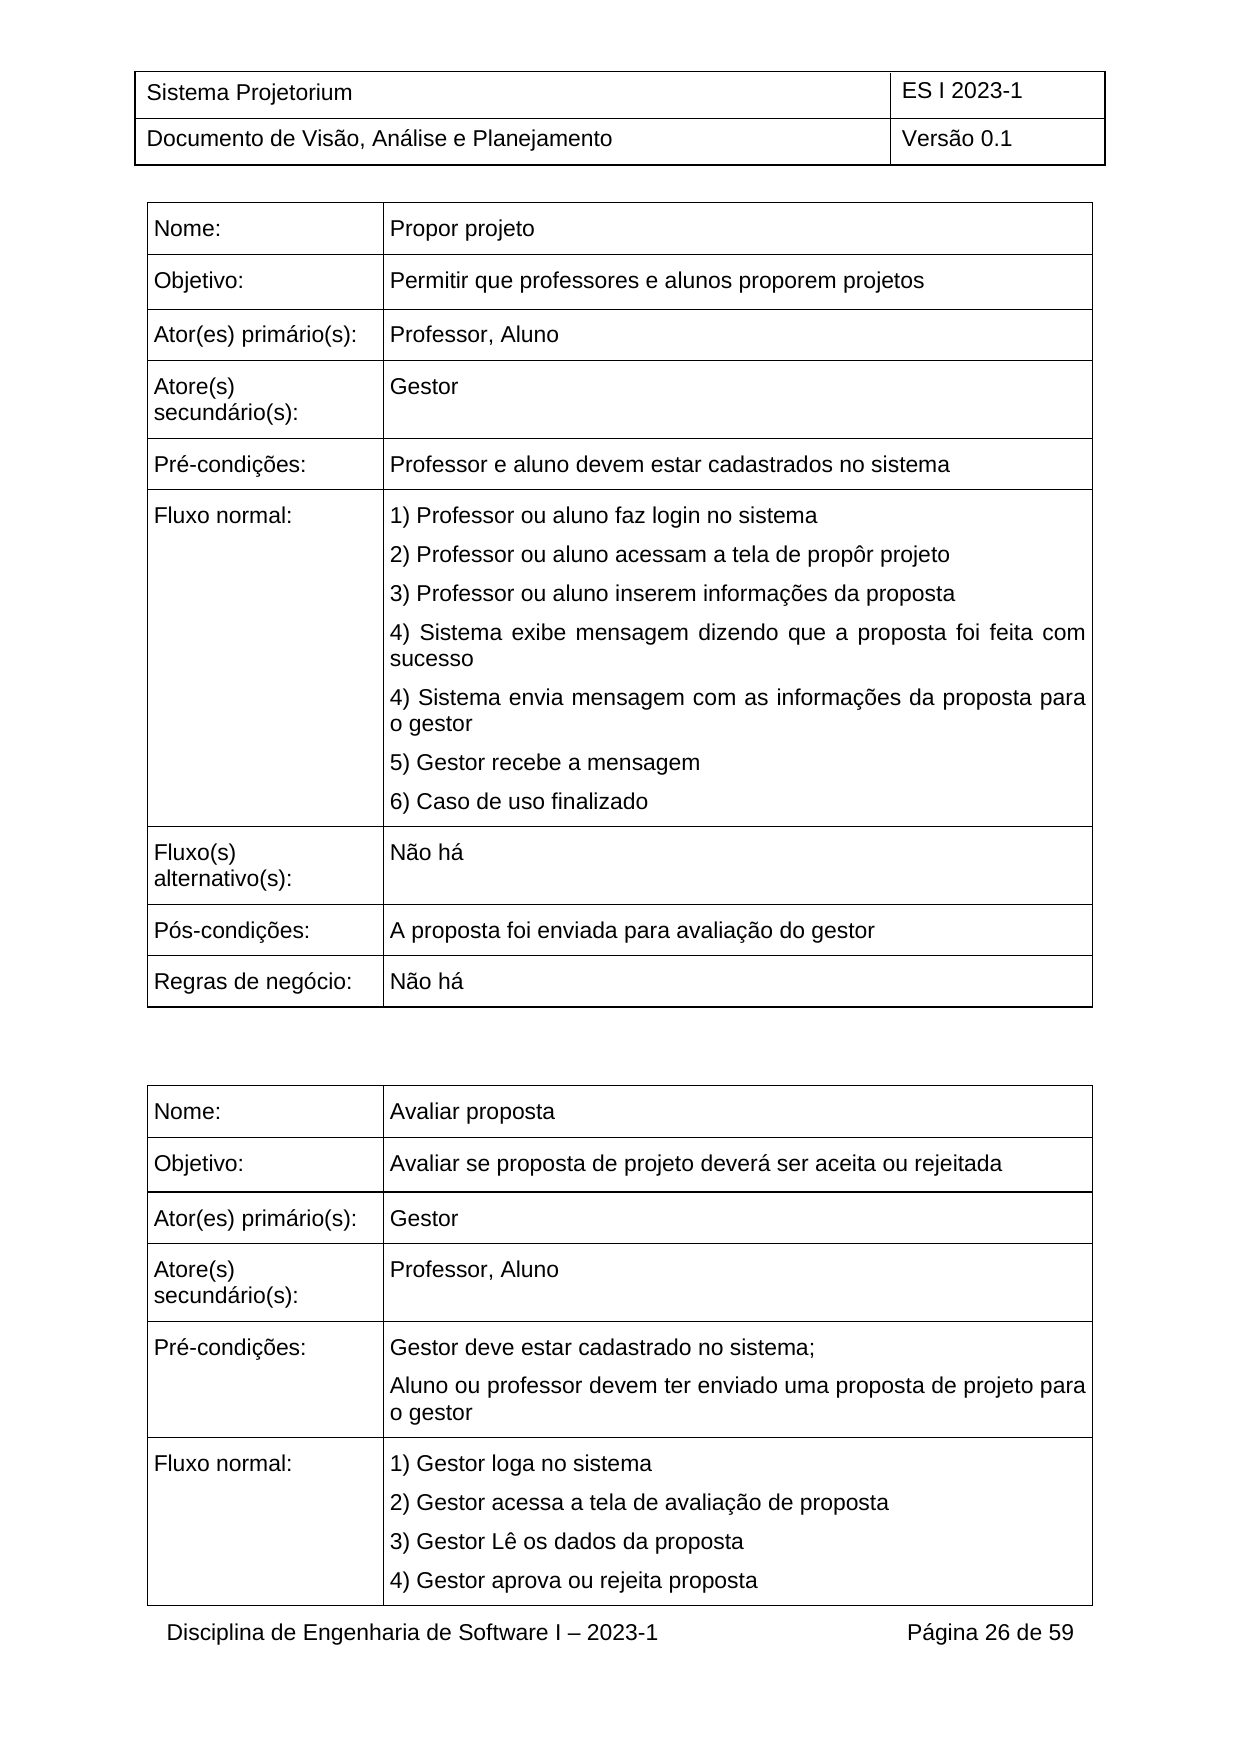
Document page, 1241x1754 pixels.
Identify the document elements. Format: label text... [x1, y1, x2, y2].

table_cell A proposta foi enviada para avaliação do gestor [384, 905, 1092, 955]
table_cell Professor, Aluno [384, 310, 1092, 360]
table_cell Objetivo: [148, 1138, 383, 1191]
table_header Nome: [148, 203, 383, 253]
table_cell Gestor deve estar cadastrado no sistema; Aluno ou professor devem ter enviado uma proposta de projeto para o gestor [384, 1322, 1092, 1437]
table_cell Fluxo normal: [148, 1438, 383, 1605]
table_cell Atore(s) secundário(s): [148, 1244, 383, 1321]
table_cell Permitir que professores e alunos proporem projetos [384, 255, 1092, 308]
table_cell Pré-condições: [148, 439, 383, 489]
table_cell Pós-condições: [148, 905, 383, 955]
table_cell Ator(es) primário(s): [148, 1193, 383, 1243]
table_header Propor projeto [384, 203, 1092, 253]
table_cell Objetivo: [148, 255, 383, 308]
table_cell Atore(s) secundário(s): [148, 361, 383, 437]
table_cell Professor e aluno devem estar cadastrados no sistema [384, 439, 1092, 489]
table_cell Professor, Aluno [384, 1244, 1092, 1321]
table_cell Avaliar se proposta de projeto deverá ser aceita ou rejeitada [384, 1138, 1092, 1191]
table_cell Não há [384, 827, 1092, 904]
table_cell Fluxo(s) alternativo(s): [148, 827, 383, 904]
table_cell Não há [384, 956, 1092, 1006]
table_cell 1) Professor ou aluno faz login no sistema 2) Professor ou aluno acessam a tela de propôr projeto 3) Professor ou aluno inserem informações da proposta 4) Sistema exibe mensagem dizendo que a proposta foi feita com sucesso 4) Sistema envia mensagem com as informações da proposta para o gestor 5) Gestor recebe a mensagem 6) Caso de uso finalizado [384, 490, 1092, 826]
table_cell Pré-condições: [148, 1322, 383, 1437]
table_header Nome: [148, 1086, 383, 1137]
table_cell Fluxo normal: [148, 490, 383, 826]
table_header Avaliar proposta [384, 1086, 1092, 1137]
table_cell 1) Gestor loga no sistema 2) Gestor acessa a tela de avaliação de proposta 3) Gestor Lê os dados da proposta 4) Gestor aprova ou rejeita proposta [384, 1438, 1092, 1605]
table_cell Gestor [384, 1193, 1092, 1243]
table_cell Ator(es) primário(s): [148, 310, 383, 360]
table_cell Regras de negócio: [148, 956, 383, 1006]
table_cell Gestor [384, 361, 1092, 437]
